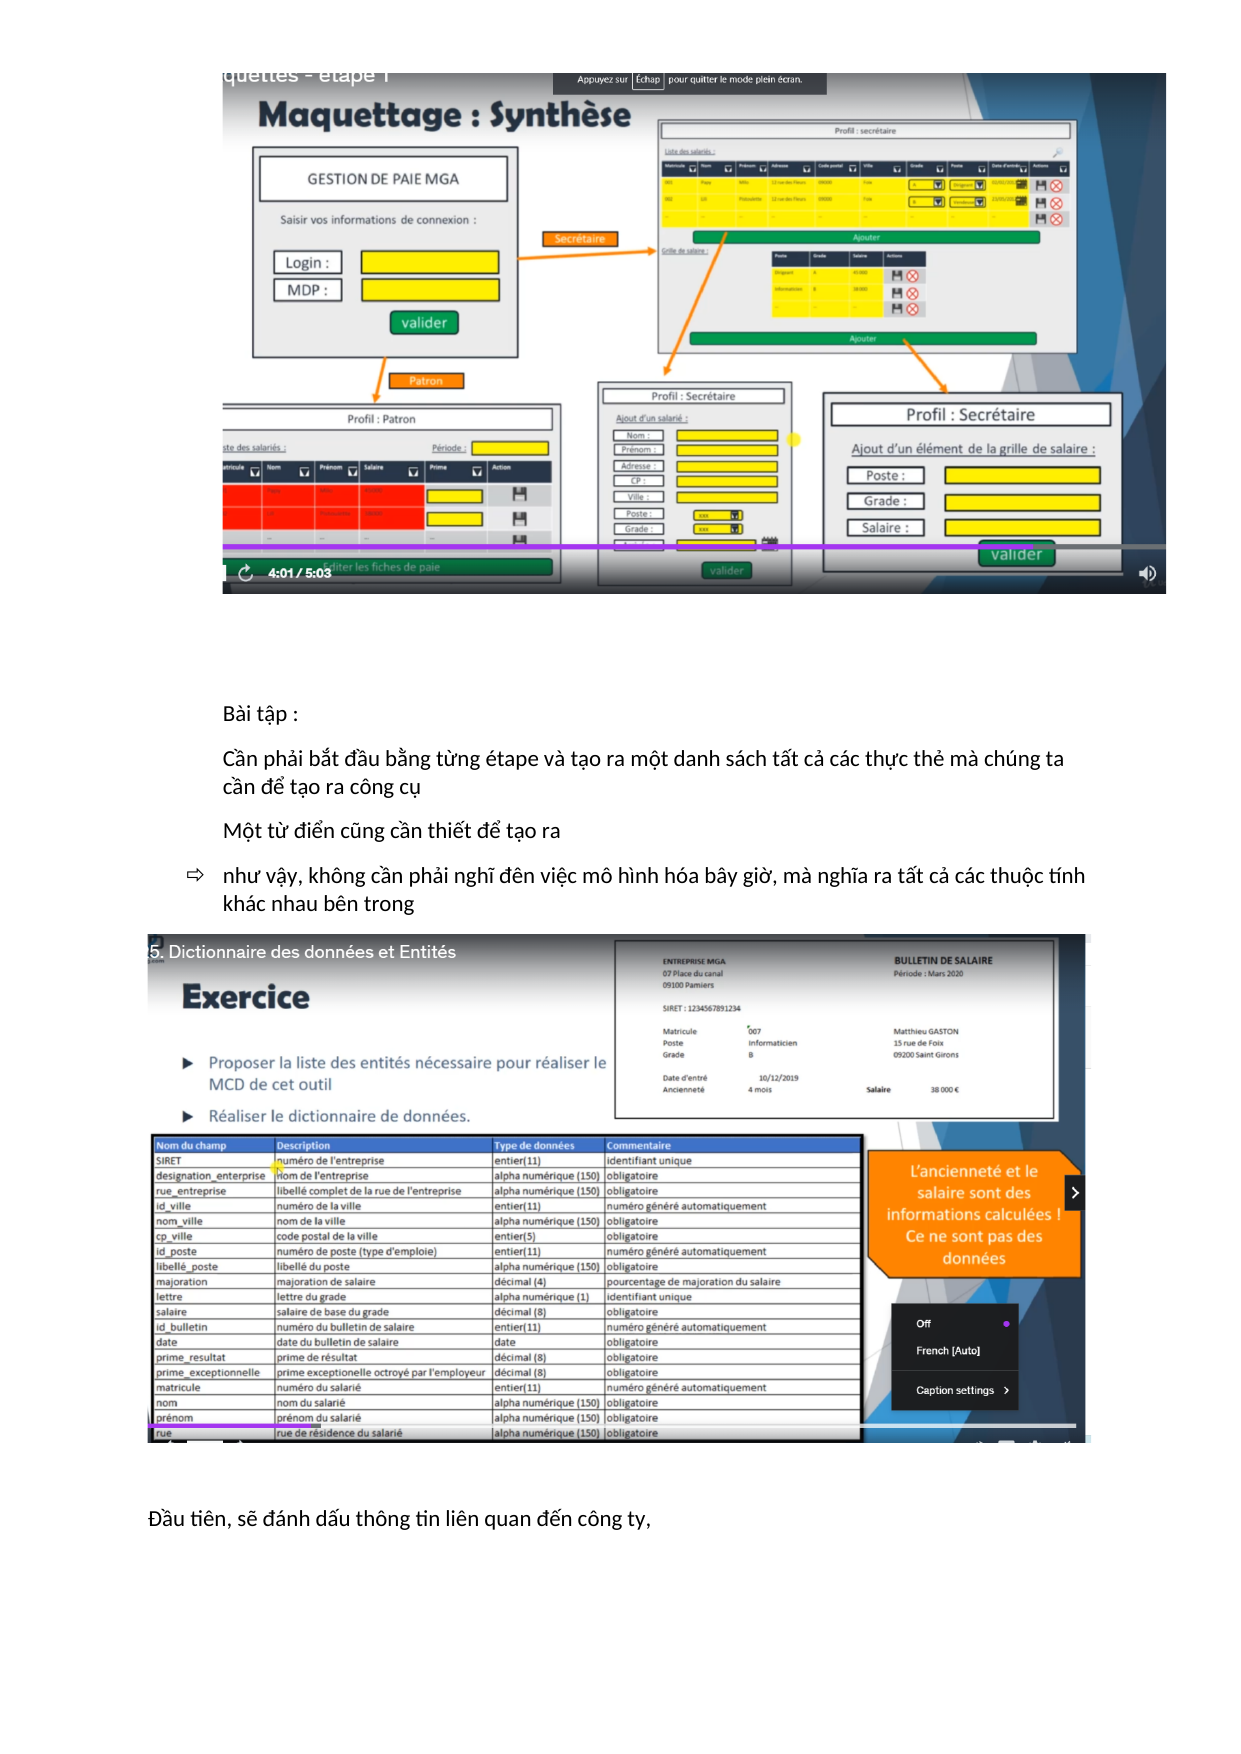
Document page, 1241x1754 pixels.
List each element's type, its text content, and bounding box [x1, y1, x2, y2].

text Đầu tiên, sẽ đánh dấu thông tin liên quan đến công ty, [148, 1504, 1093, 1532]
list Cần phải bắt đầu bằng từng étape và tạo ra một danh sách tất cả các thực thẻ mà chúng ta cần để tạo ra công cụ [223, 744, 1093, 800]
list như vậy, không cần phải nghĩ đên việc mô hình hóa bây giờ, mà nghĩa ra tất cả các thuộc tính khác nhau bên trong [185, 861, 1093, 917]
list Một từ điển cũng cần thiết để tạo ra [223, 817, 1093, 845]
list Bài tập : [223, 699, 1093, 727]
